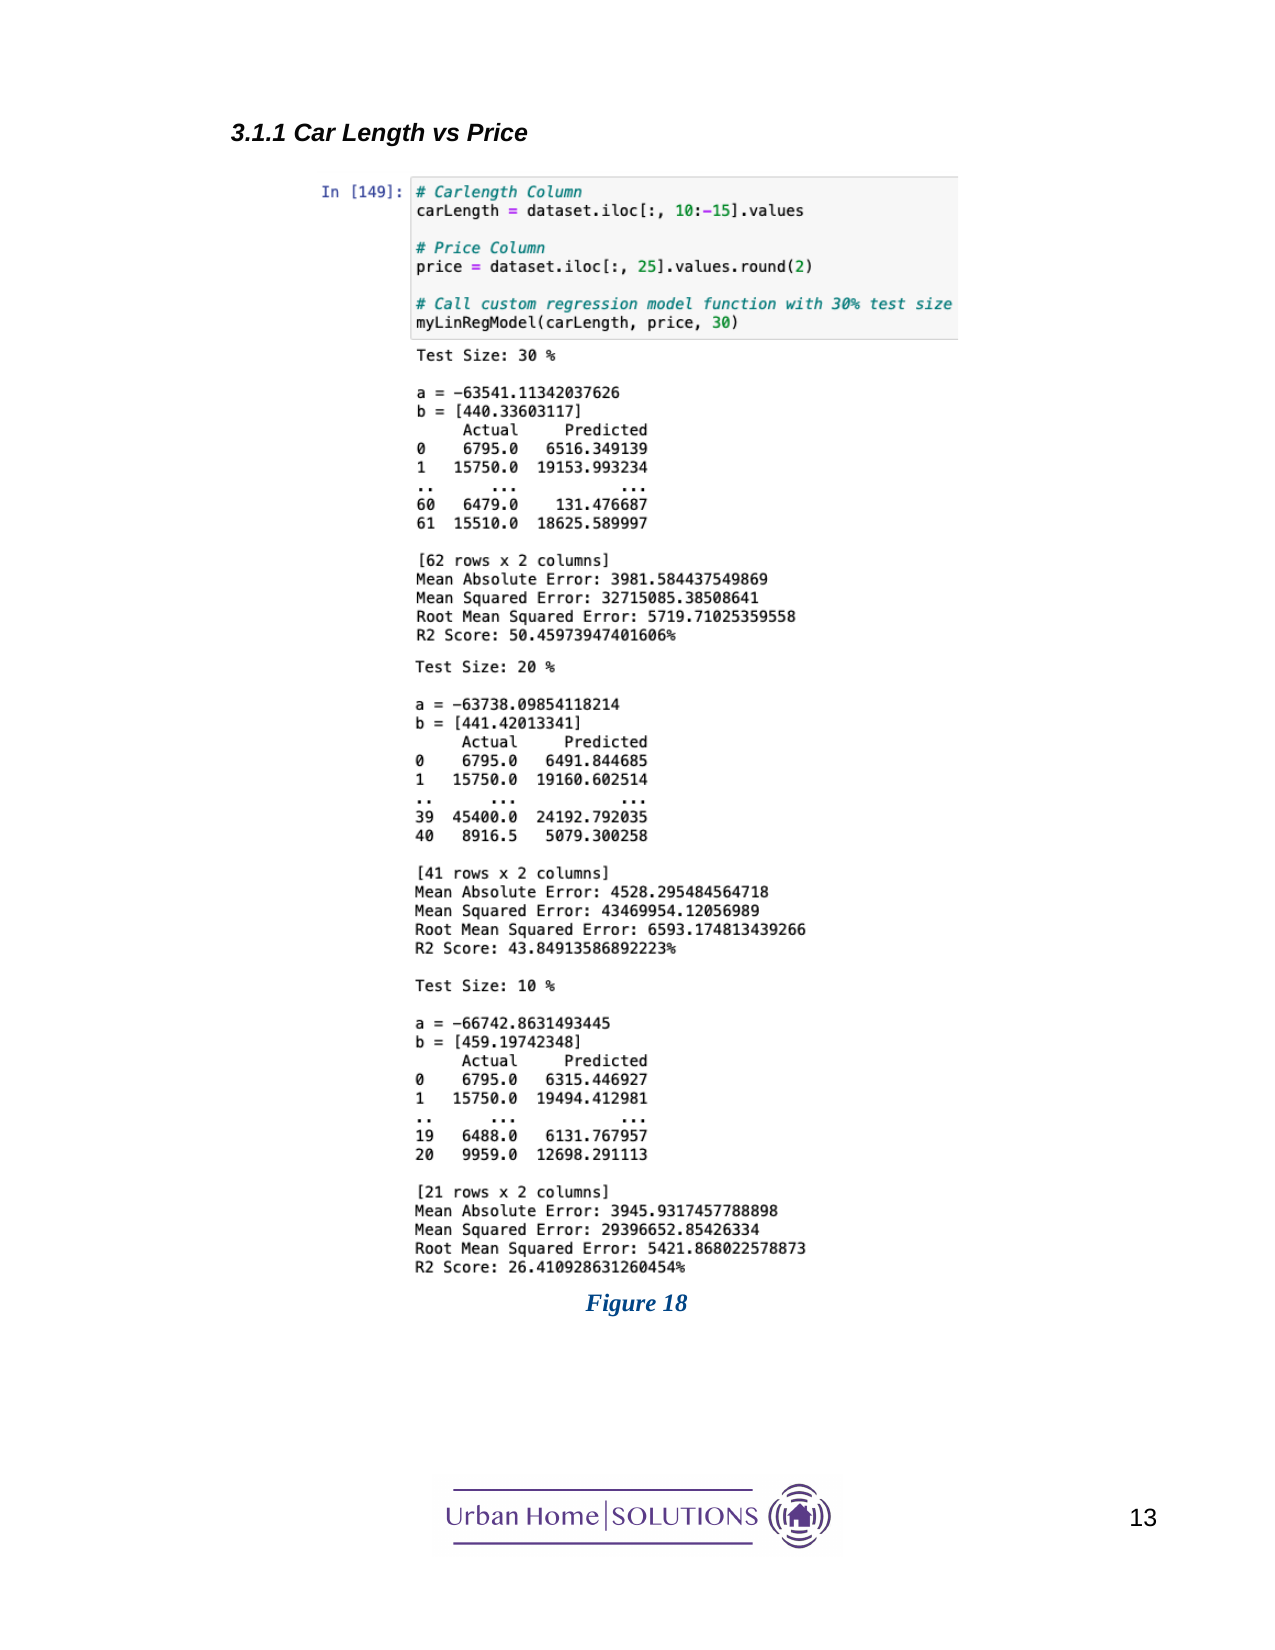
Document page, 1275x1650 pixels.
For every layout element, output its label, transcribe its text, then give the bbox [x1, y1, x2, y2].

picture [432, 1474, 844, 1557]
text Figure 18 [315, 1288, 960, 1317]
subtitle 3.1.1 Car Length vs Price [193, 118, 1157, 147]
picture [314, 171, 961, 1288]
